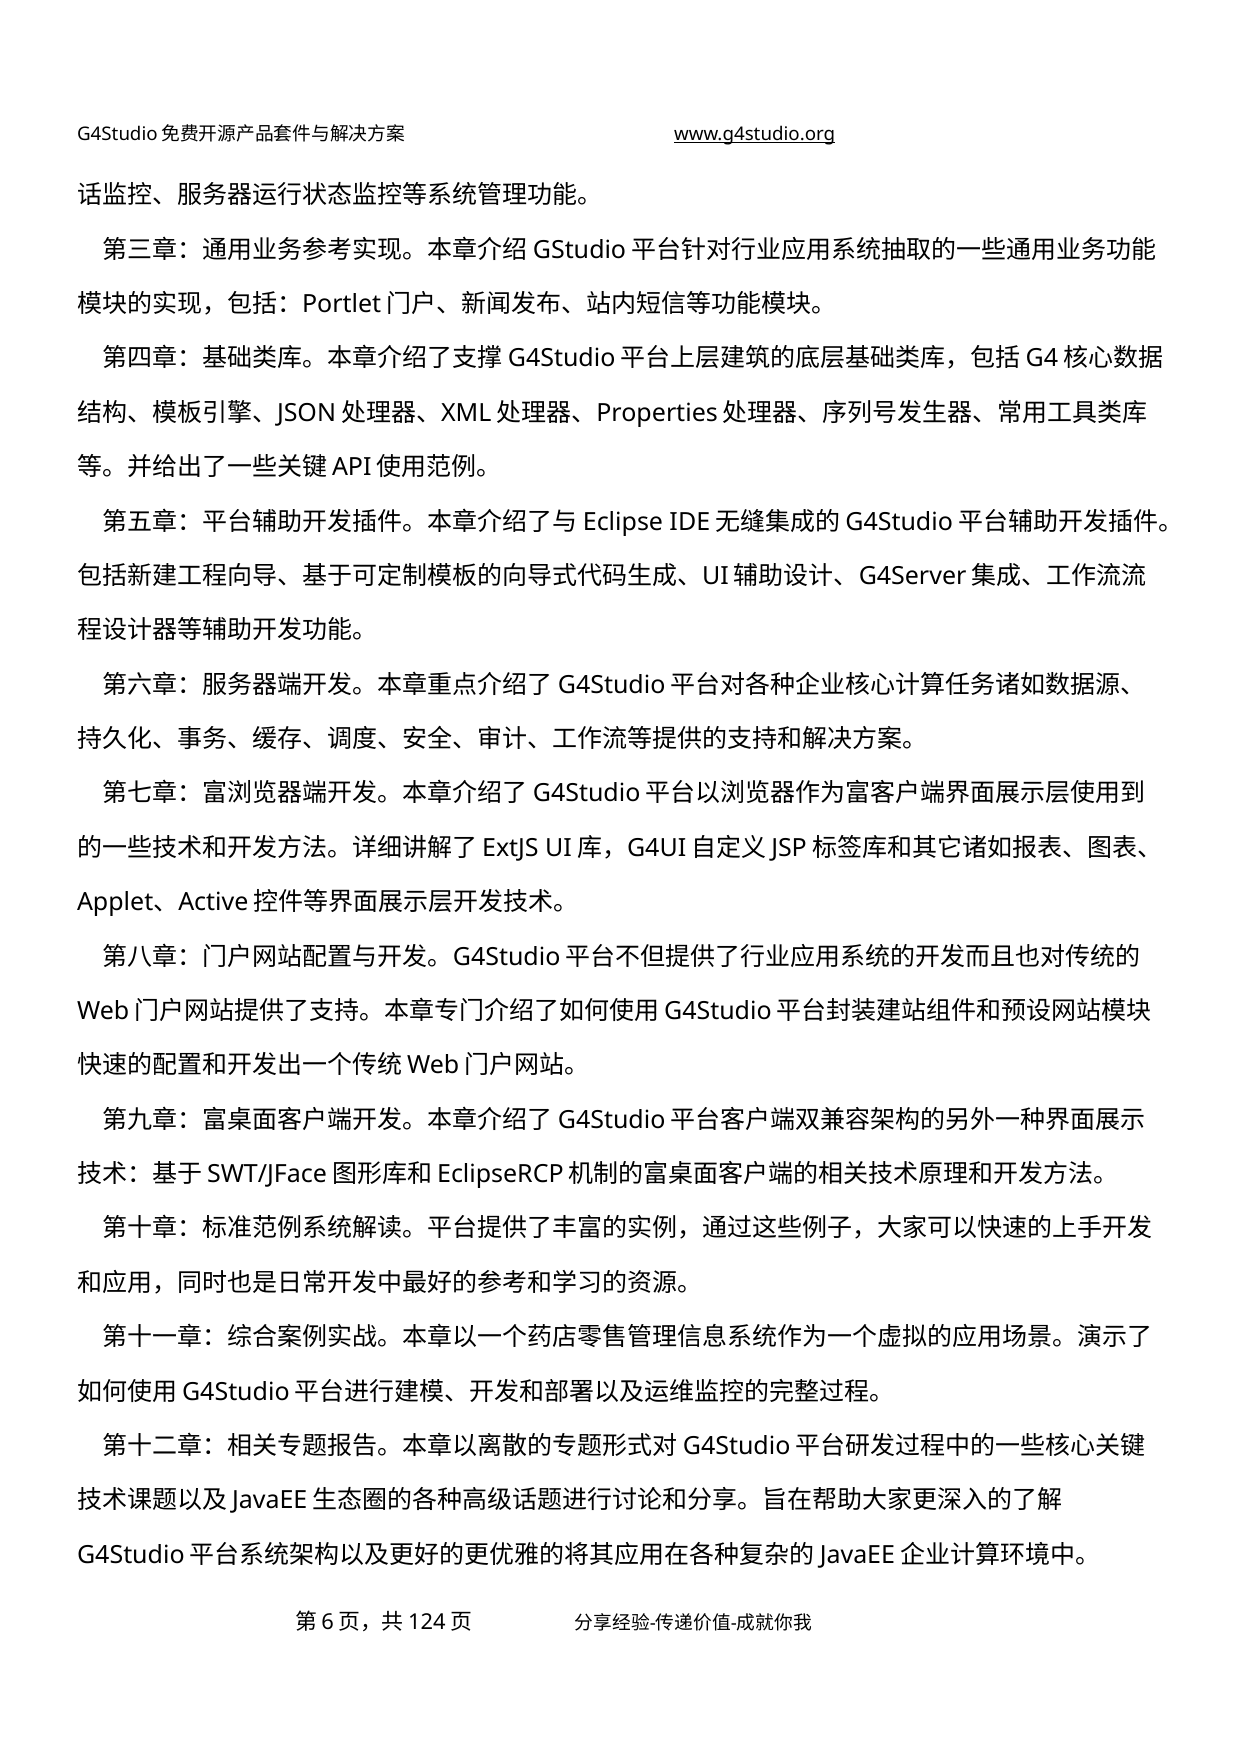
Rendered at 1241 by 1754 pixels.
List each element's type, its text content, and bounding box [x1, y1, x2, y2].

text 经过近4年的研发历程，自2010年12月8日发布了里程碑意义的开源免费系统集成与行业应用快速开发平台(G4Studio)V1.0版本以来，它凭借着厚道的开源作风、华丽的UI体验、成熟稳定的基础架构、强劲的发展势头随即受到开源社区和开发者的广泛关注和好评。 从本书中，读者将能领略到集多年技术积累和创新于一身的G4Studoi是如何刻画、架构、实施一个企业应用系统的。 本书共十三章。从不同视角和层面对基于平台的开发、集成、应用部署进行了全面的讲解并对平台体系架构做了深入浅出的介绍和分析。 第一章：概述。主要描述当今中小软件企业应用软件开发、实施面临的问题和挑战。解决这些问题是G4Studio的动机和目标，也是平台发展的动力。该章还全面介绍了G4Studio平台的价值观、技术体系架构、关键特性概览以及G4Studio平台的发展愿景蓝图。 第二章：系统管理及权限参考模型。本章重点介绍G4Studio平台提供的权限参考模型和实现。包括资源管理、组织机构管理、角色管理与授权、人员管理与授权、UI元素托管、UI元素角色授权、UI元素人员授权；除此之外，还介绍了基础数据维护、请求跟踪、JDBC监控、服务监控、会话监控、服务器运行状态监控等系统管理功能。 第三章：通用业务参考实现。本章介绍GStudio平台针对行业应用系统抽取的一些通用业务功能模块的实现，包括：Portlet门户、新闻发布、站内短信等功能模块。 第四章：基础类库。本章介绍了支撑G4Studio平台上层建筑的底层基础类库，包括G4核心数据结构、模板引擎、JSON处理器、XML处理器、Properties处理器、序列号发生器、常用工具类库等。并给出了一些关键API使用范例。 第五章：平台辅助开发插件。本章介绍了与Eclipse IDE无缝集成的G4Studio平台辅助开发插件。包括新建工程向导、基于可定制模板的向导式代码生成、UI辅助设计、G4Server集成、工作流流程设计器等辅助开发功能。 第六章：服务器端开发。本章重点介绍了G4Studio平台对各种企业核心计算任务诸如数据源、持久化、事务、缓存、调度、安全、审计、工作流等提供的支持和解决方案。 第七章：富浏览器端开发。本章介绍了G4Studio平台以浏览器作为富客户端界面展示层使用到的一些技术和开发方法。详细讲解了ExtJS UI库，G4UI自定义JSP标签库和其它诸如报表、图表、Applet、Active控件等界面展示层开发技术。 第八章：门户网站配置与开发。G4Studio平台不但提供了行业应用系统的开发而且也对传统的Web门户网站提供了支持。本章专门介绍了如何使用G4Studio平台封装建站组件和预设网站模块快速的配置和开发出一个传统Web门户网站。 第九章：富桌面客户端开发。本章介绍了G4Studio平台客户端双兼容架构的另外一种界面展示技术：基于SWT/JFace图形库和EclipseRCP机制的富桌面客户端的相关技术原理和开发方法。 第十章：标准范例系统解读。平台提供了丰富的实例，通过这些例子，大家可以快速的上手开发和应用，同时也是日常开发中最好的参考和学习的资源。 第十一章：综合案例实战。本章以一个药店零售管理信息系统作为一个虚拟的应用场景。演示了如何使用G4Studio平台进行建模、开发和部署以及运维监控的完整过程。 第十二章：相关专题报告。本章以离散的专题形式对G4Studio平台研发过程中的一些核心关键技术课题以及JavaEE生态圈的各种高级话题进行讨论和分享。旨在帮助大家更深入的了解G4Studio平台系统架构以及更好的更优雅的将其应用在各种复杂的JavaEE企业计算环境中。 本书最后的附录中给出了一些非常实用的文档。其中包括：系统规划建议及编码规范、常见问答(FAQ)、日常开发手记等。 本书面向的主要读者是广大的G4Studio平台用户群以及企业应用系统架构师、CIO、CTO、软件开发相关技术人员。当然，本书对计算机科学与技术相关专业的同学以及计算机软件技术爱好者也有一定帮助和参考价值，因为本书包含了理论与实践的完美结合。 G4Studio是一个生命力及其旺盛的平台，在广大用户群的支持和帮助下在不断的成长和完善。随着平台的改进和新版本的发布，本书内容也会随之调整。您可以通过如下的《G4Studio技术白皮书》下载/更新永久有效中转链接来获取本书的实时最新版本。(点此更新) 由于作者时间精力以及水平有限，书中内容和观点错漏之处在所难免，恳请读者见谅。如果您对本书或G4Studio平台有什么意见和建议请到本书互动交流贴跟帖留言，我将第一时间和大家在线交流与解答。(点此访问本书互动交流贴) [77, 175, 1163, 1570]
